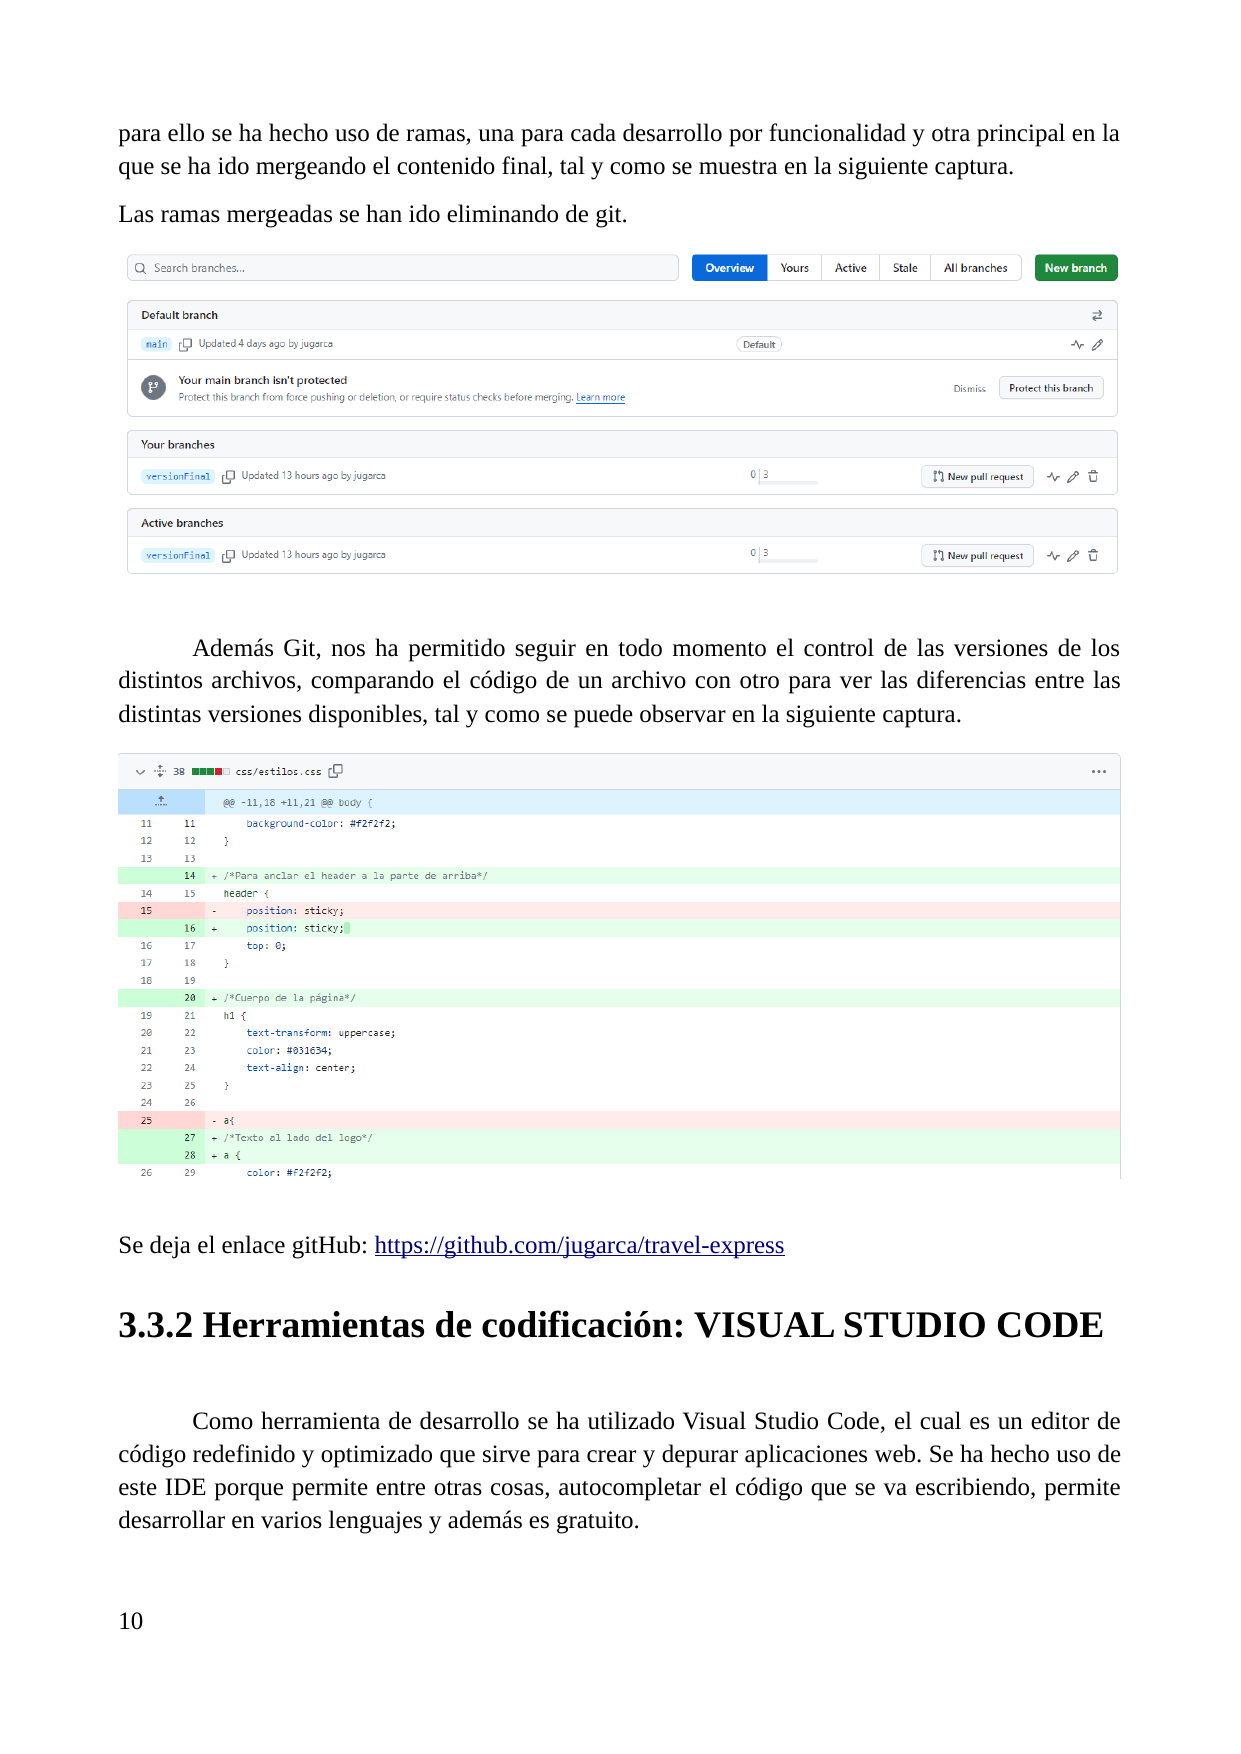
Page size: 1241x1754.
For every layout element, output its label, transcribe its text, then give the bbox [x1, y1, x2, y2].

text Como herramienta de desarrollo se ha utilizado Visual Studio Code, el cual es un editor de código redefinido y optimizado que sirve para crear y depurar aplicaciones web. Se ha hecho uso de este IDE porque permite entre otras cosas, autocompletar el código que se va escribiendo, permite desarrollar en varios lenguajes y además es gratuito. [118, 1406, 1122, 1534]
picture [118, 246, 1123, 581]
text Además Git, nos ha permitido seguir en todo momento el control de las versiones de los distintos archivos, comparando el código de un archivo con otro para ver las diferencias entre las distintas versiones disponibles, tal y como se puede observar en la siguiente captura. [118, 633, 1122, 727]
text Se deja el enlace gitHub: https://github.com/jugarca/travel-express [118, 1230, 1122, 1259]
text para ello se ha hecho uso de ramas, una para cada desarrollo por funcionalidad y otra principal en la que se ha ido mergeando el contenido final, tal y como se muestra en la siguiente captura. [118, 118, 1122, 180]
text Las ramas mergeadas se han ido eliminando de git. [118, 199, 1122, 227]
subtitle 3.3.2 Herramientas de codificación: VISUAL STUDIO CODE [118, 1303, 1122, 1346]
picture [118, 746, 1123, 1179]
